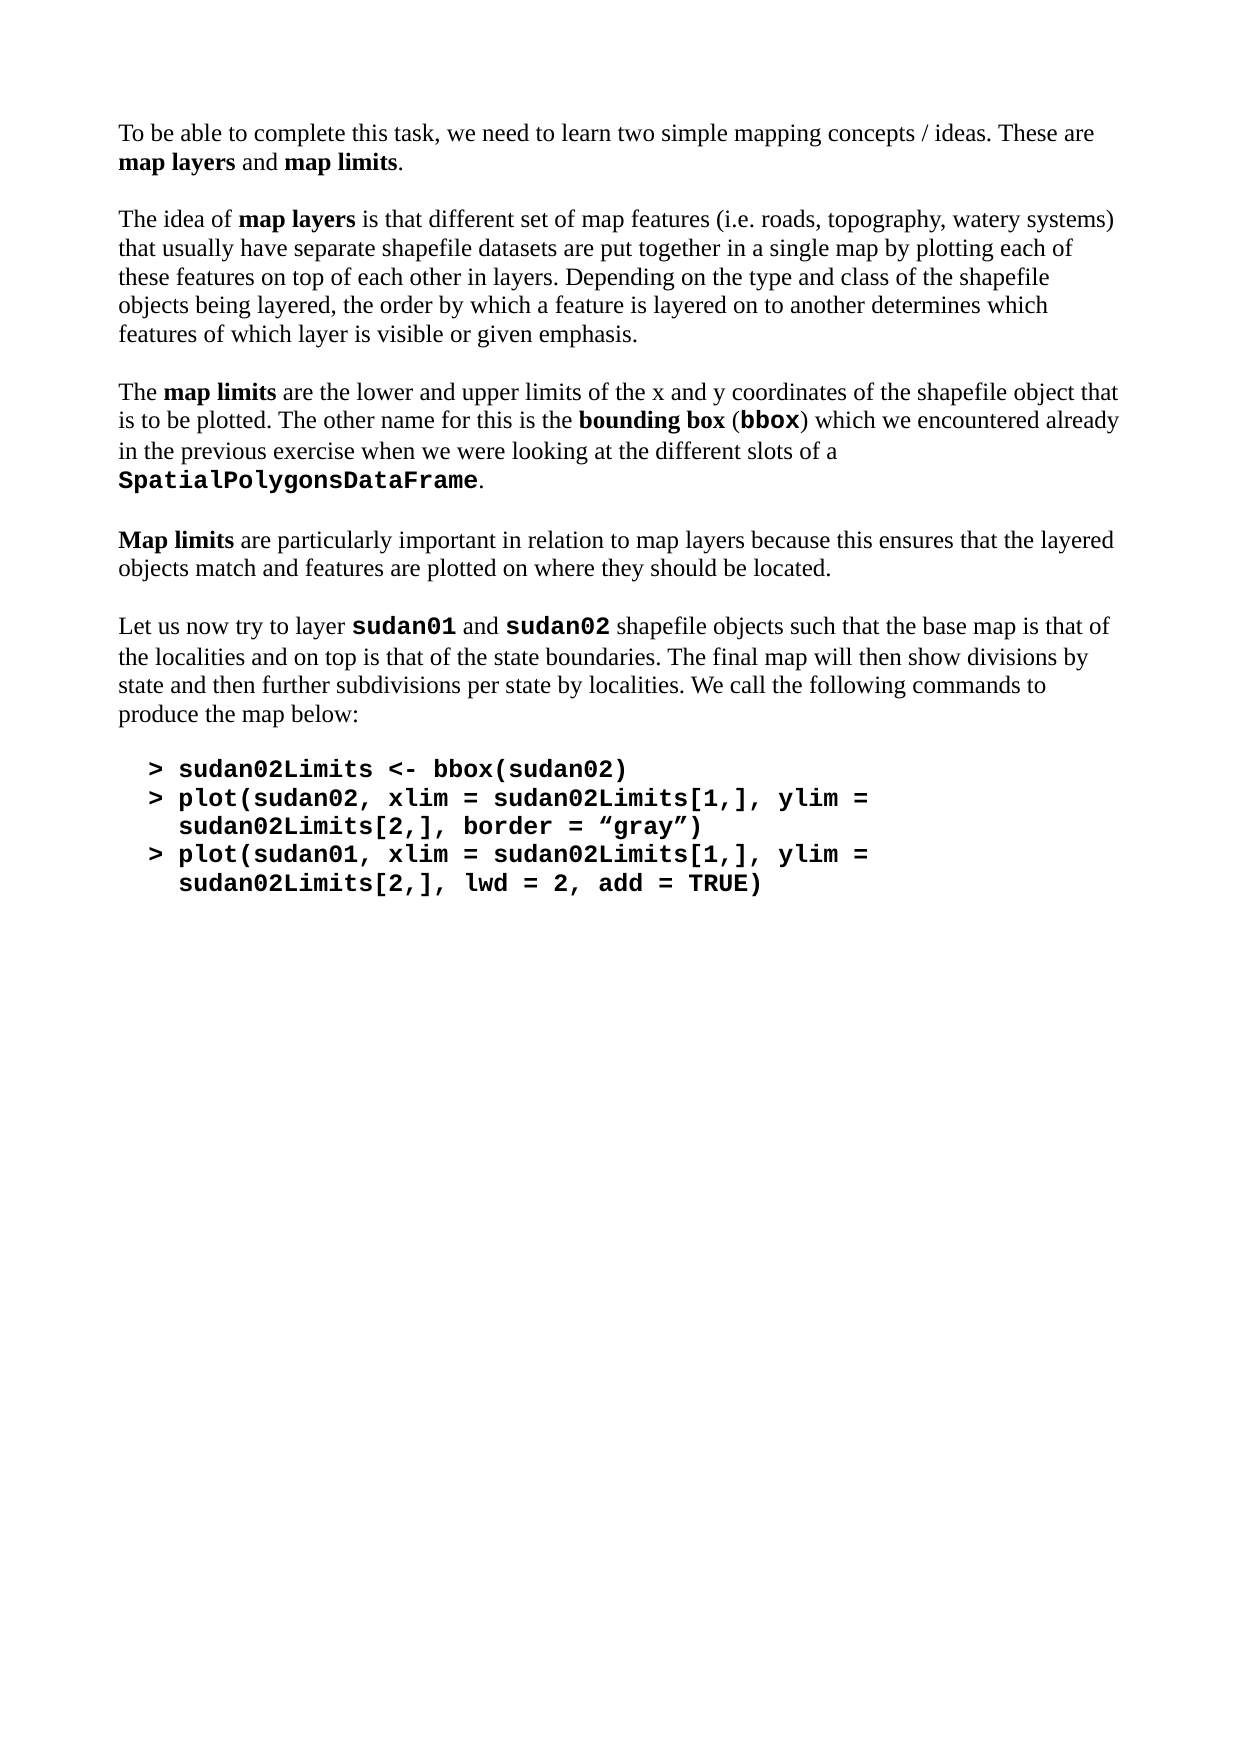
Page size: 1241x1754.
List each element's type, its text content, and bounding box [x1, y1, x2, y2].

text sudan02Limits[2,], border = “gray”) [118, 813, 1122, 842]
text Map limits are particularly important in relation to map layers because this ensures that the layered objects match and features are plotted on where they should be located. [118, 525, 1122, 582]
text > plot(sudan01, xlim = sudan02Limits[1,], ylim = [118, 842, 1122, 870]
text > plot(sudan02, xlim = sudan02Limits[1,], ylim = [118, 785, 1122, 813]
text > sudan02Limits <- bbox(sudan02) [118, 757, 1122, 785]
text The map limits are the lower and upper limits of the x and y coordinates of the shapefile object that is to be plotted. The other name for this is the bounding box (bbox) which we encountered already in the previous exercise when we were looking at the different slots of a SpatialPolygonsDataFrame. [118, 377, 1122, 496]
text The idea of map layers is that different set of map features (i.e. roads, topography, watery systems) that usually have separate shapefile datasets are put together in a single map by plotting each of these features on top of each other in layers. Depending on the type and class of the shapefile objects being layered, the order by which a feature is layered on to another determines which features of which layer is visible or given emphasis. [118, 204, 1122, 348]
text Let us now try to layer sudan01 and sudan02 shapefile objects such that the base map is that of the localities and on top is that of the state boundaries. The final map will then show divisions by state and then further subdivisions per state by localities. We call the following commands to produce the map below: [118, 611, 1122, 728]
text To be able to complete this task, we need to learn two simple mapping concepts / ideas. These are map layers and map limits. [118, 118, 1122, 176]
text sudan02Limits[2,], lwd = 2, add = TRUE) [118, 870, 1122, 898]
